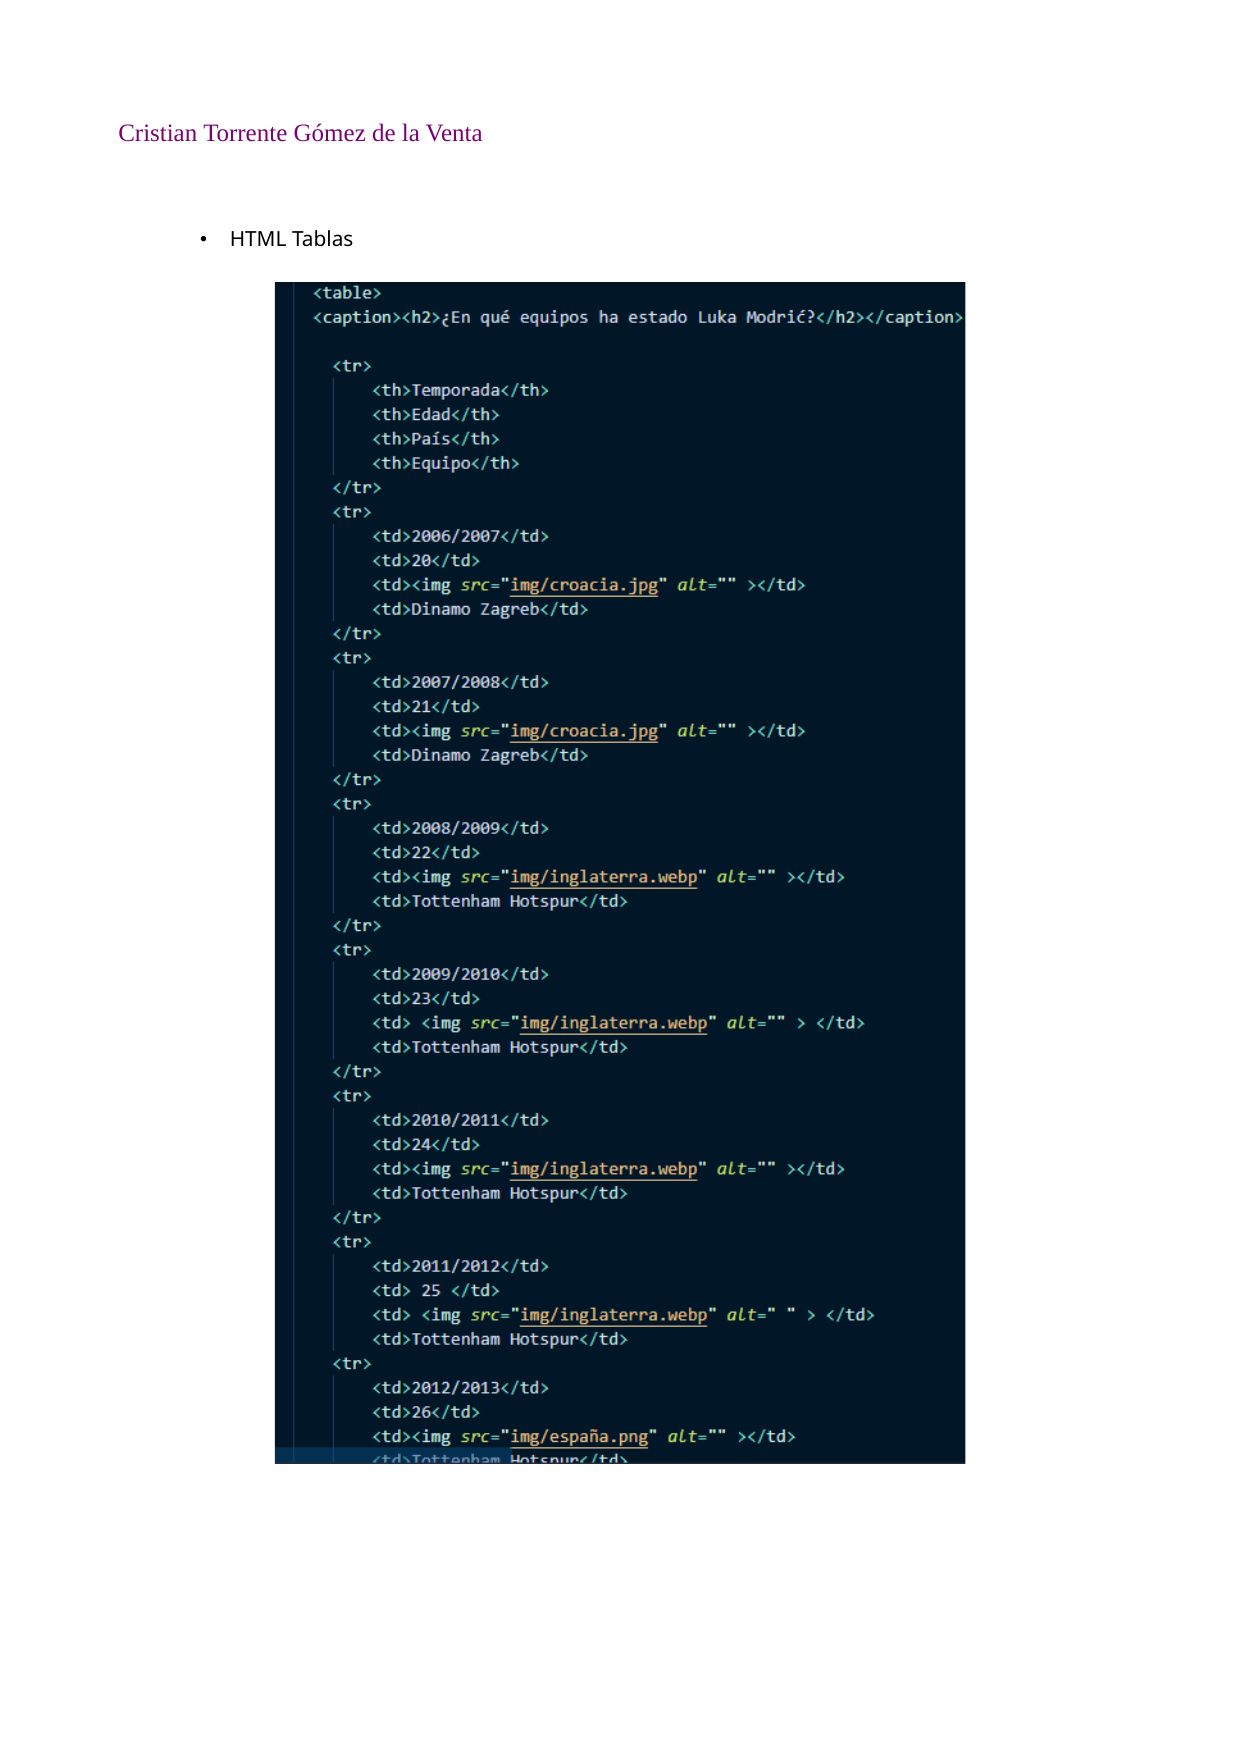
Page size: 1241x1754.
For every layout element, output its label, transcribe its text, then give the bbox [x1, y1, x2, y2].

list HTML Tablas [200, 224, 1106, 252]
picture [274, 282, 966, 1464]
